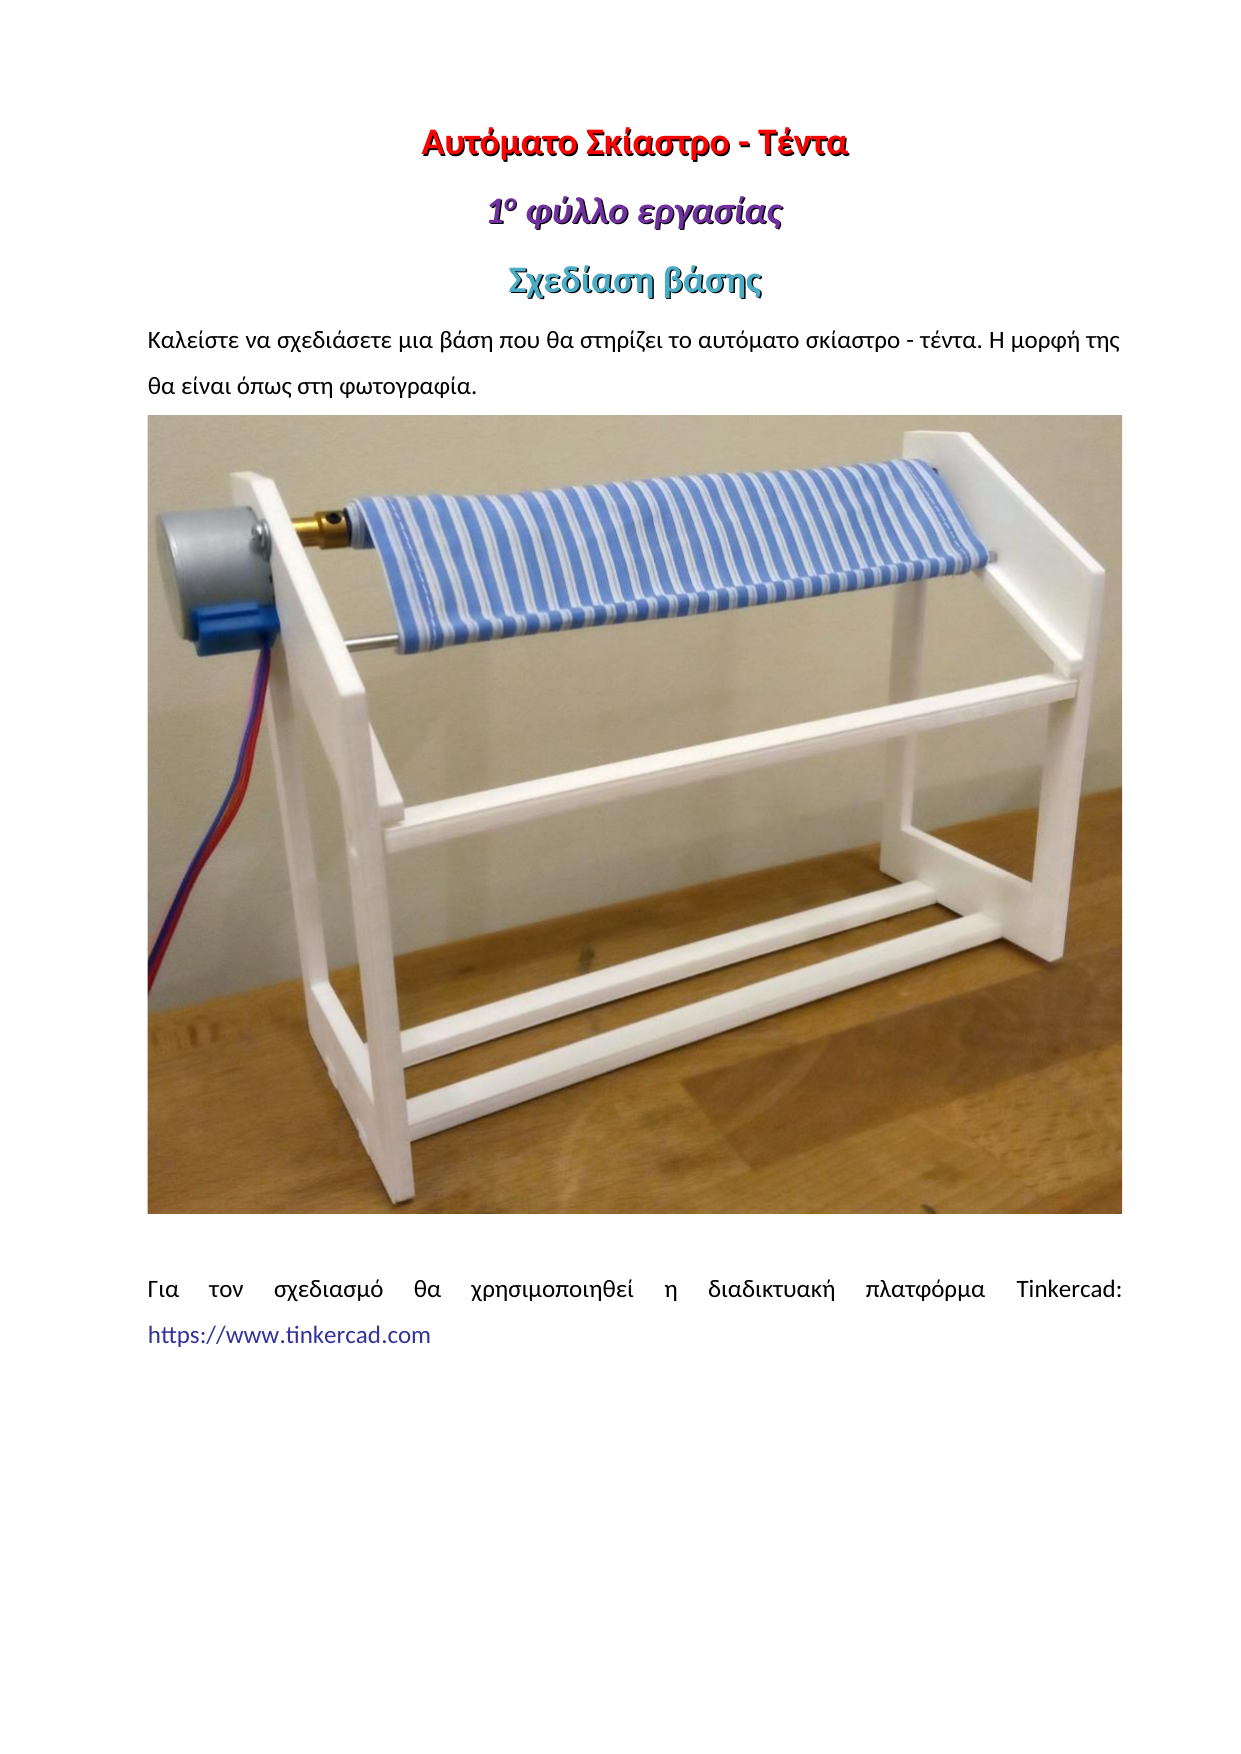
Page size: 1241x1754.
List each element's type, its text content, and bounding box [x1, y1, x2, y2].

text Σχεδίαση βάσης [148, 256, 1122, 301]
text Καλείστε να σχεδιάσετε μια βάση που θα στηρίζει το αυτόματο σκίαστρο - τέντα. Η μορφή της θα είναι όπως στη φωτογραφία. [148, 324, 1122, 401]
text 1ο φύλλο εργασίας [148, 187, 1122, 233]
text Αυτόματο Σκίαστρο - Τέντα [148, 118, 1122, 164]
text Για τον σχεδιασμό θα χρησιμοποιηθεί η διαδικτυακή πλατφόρμα Tinkercad: https://www.tinkercad.com [148, 1273, 1122, 1350]
